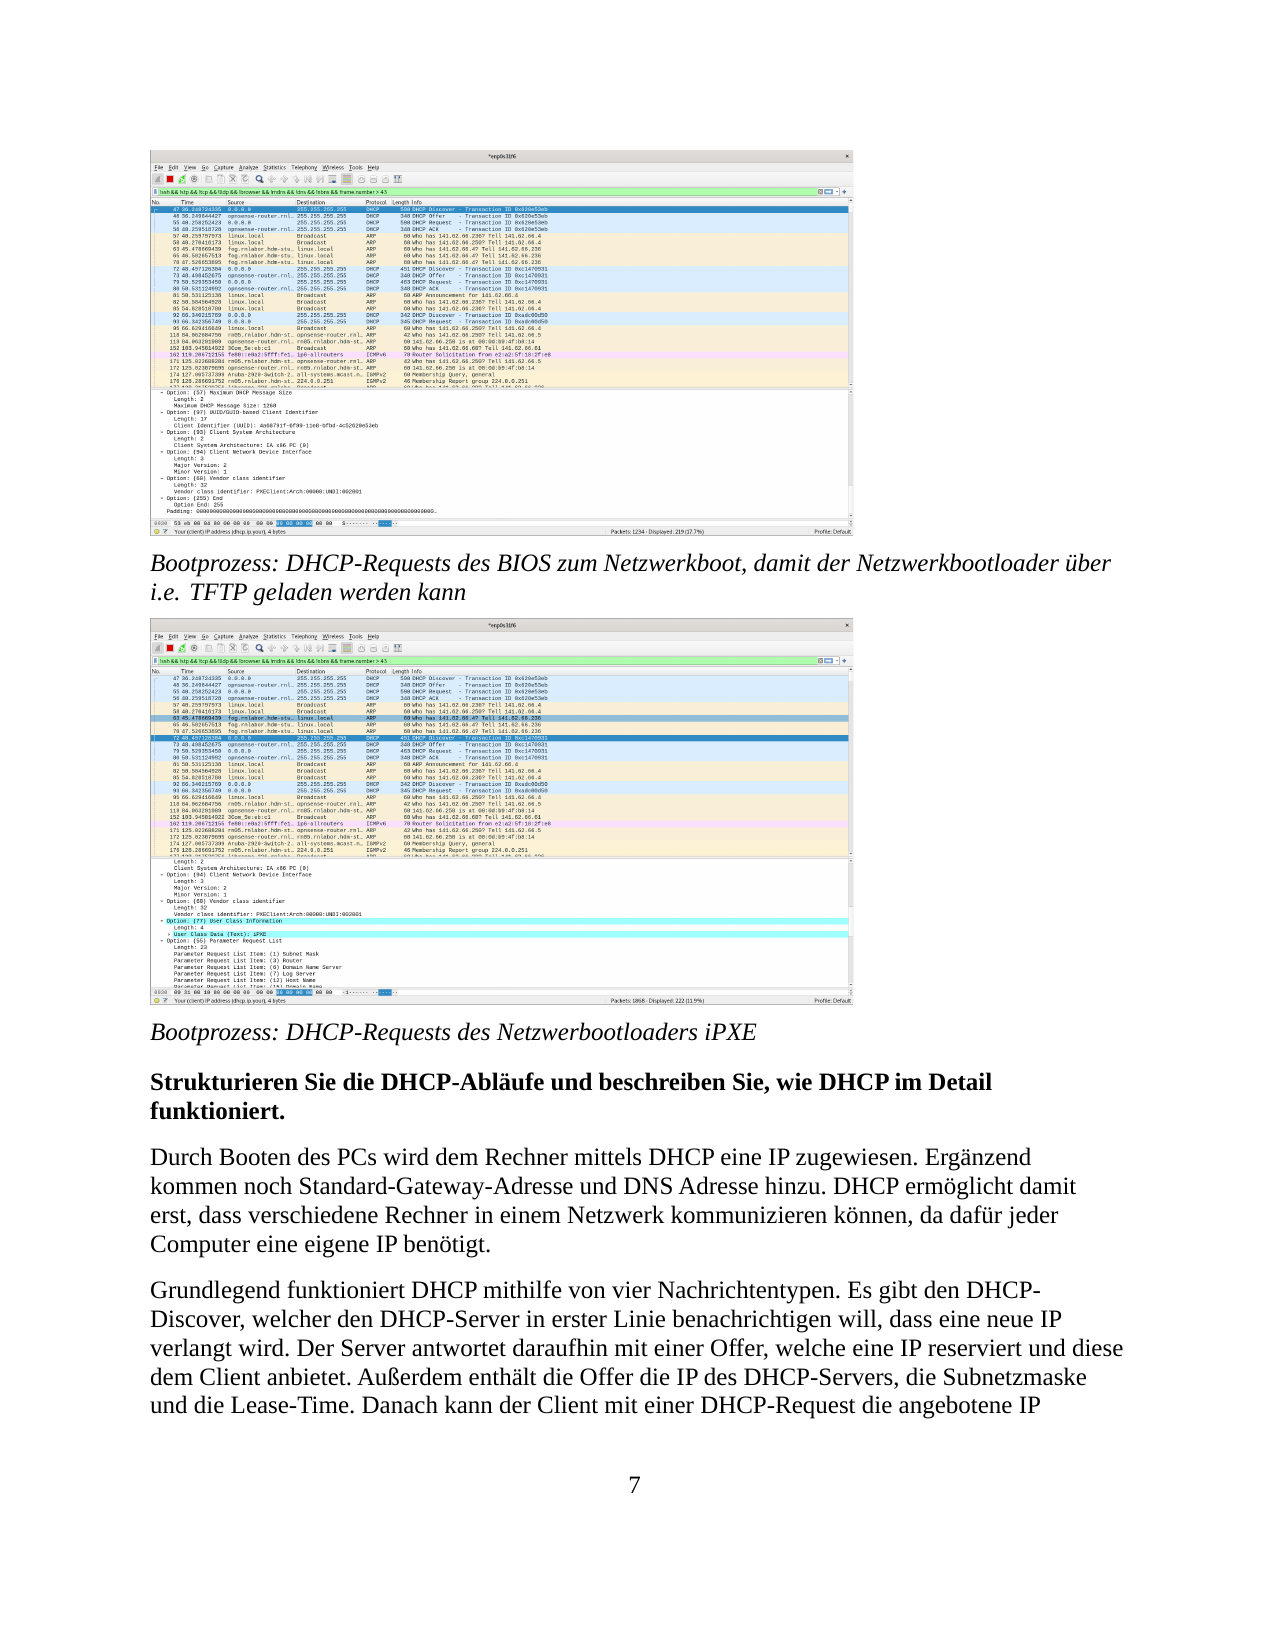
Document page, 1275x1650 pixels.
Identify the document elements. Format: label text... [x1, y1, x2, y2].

text Grundlegend funktioniert DHCP mithilfe von vier Nachrichtentypen. Es gibt den DHCP-Discover, welcher den DHCP-Server in erster Linie benachrichtigen will, dass eine neue IP verlangt wird. Der Server antwortet daraufhin mit einer Offer, welche eine IP reserviert und diese dem Client anbietet. Außerdem enthält die Offer die IP des DHCP-Servers, die Subnetzmaske und die Lease-Time. Danach kann der Client mit einer DHCP-Request die angebotene IP [150, 1275, 1125, 1419]
text Bootprozess: DHCP-Requests des Netzwerbootloaders iPXE [150, 1017, 1125, 1046]
picture [150, 150, 854, 536]
text Strukturieren Sie die DHCP-Abläufe und beschreiben Sie, wie DHCP im Detail funktioniert. [150, 1067, 1125, 1124]
picture [150, 618, 854, 1005]
text Durch Booten des PCs wird dem Rechner mittels DHCP eine IP zugewiesen. Ergänzend kommen noch Standard-Gateway-Adresse und DNS Adresse hinzu. DHCP ermöglicht damit erst, dass verschiedene Rechner in einem Netzwerk kommunizieren können, da dafür jeder Computer eine eigene IP benötigt. [150, 1142, 1125, 1257]
text Bootprozess: DHCP-Requests des BIOS zum Netzwerkboot, damit der Netzwerkbootloader über i.e. TFTP geladen werden kann [150, 548, 1125, 606]
